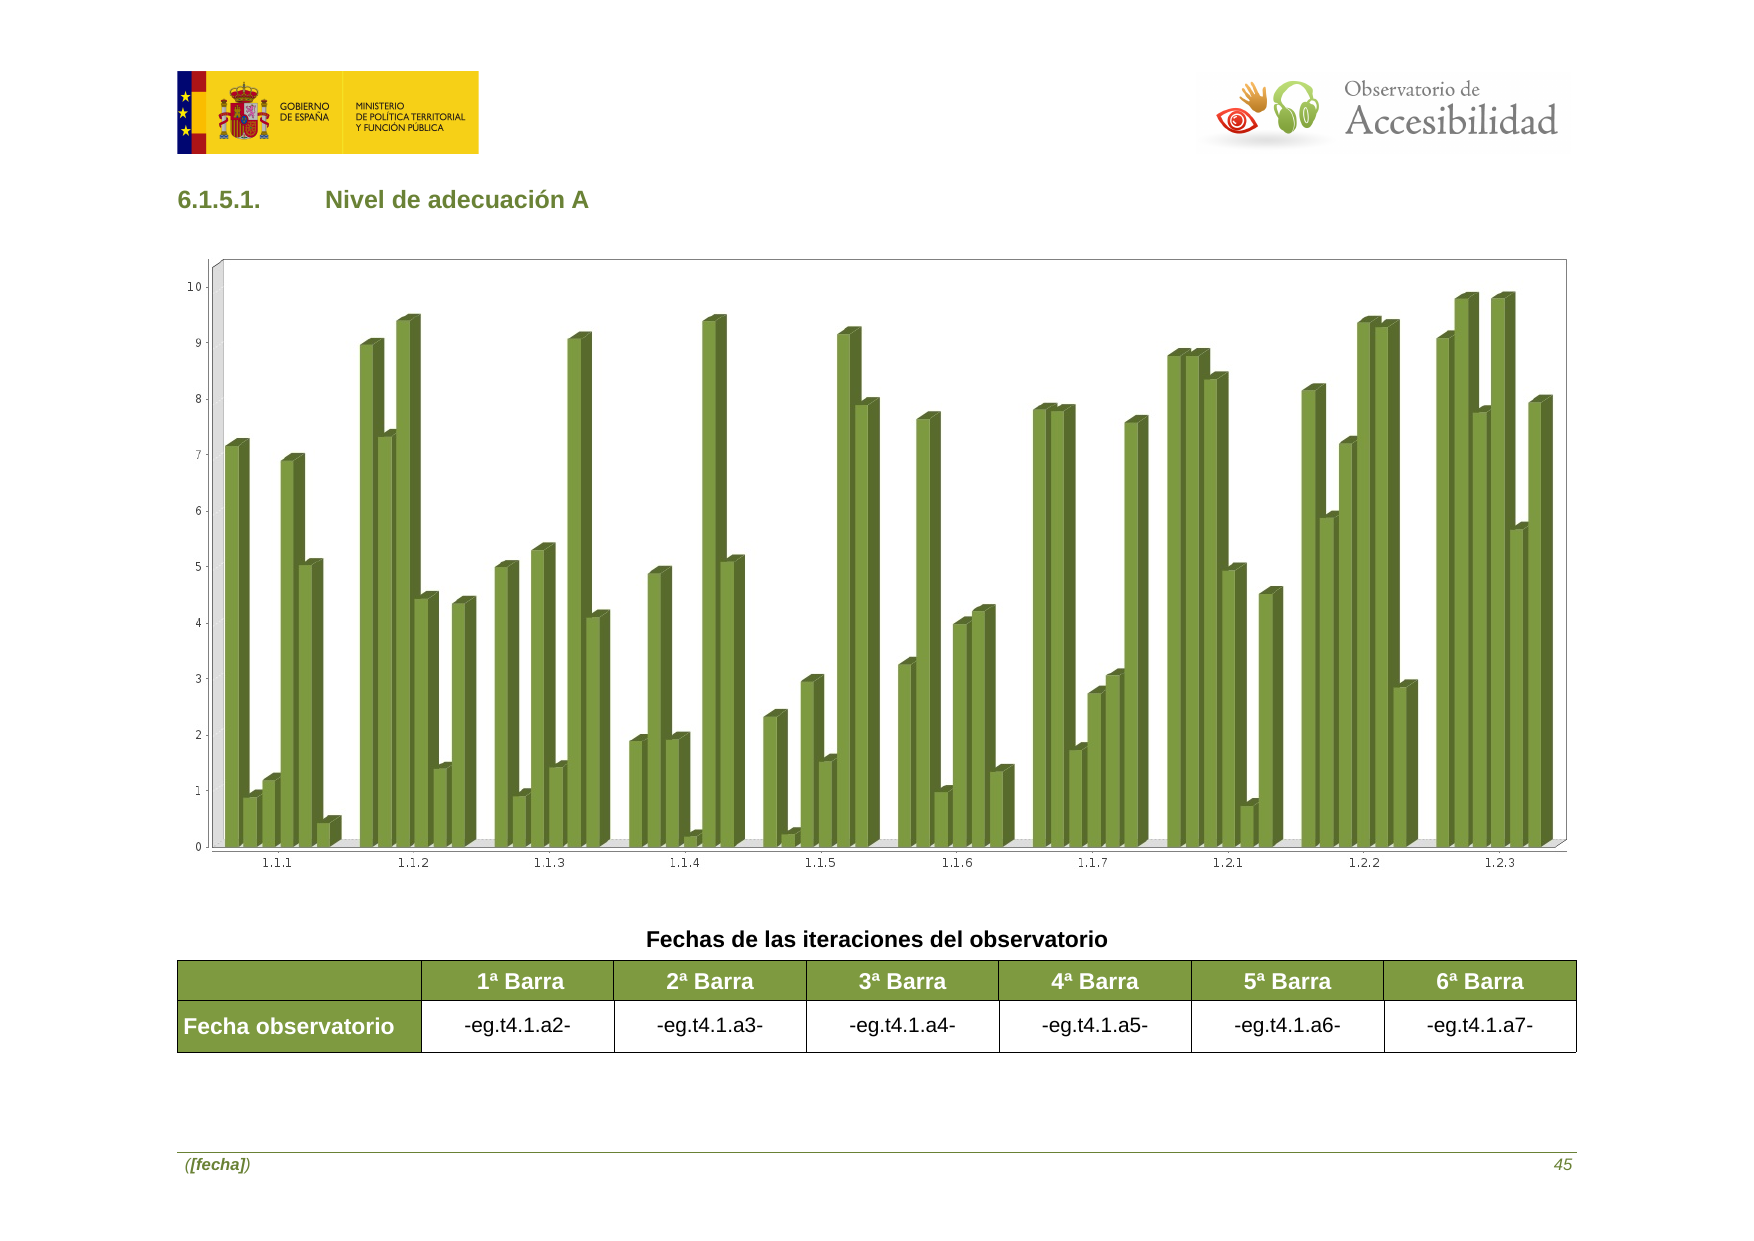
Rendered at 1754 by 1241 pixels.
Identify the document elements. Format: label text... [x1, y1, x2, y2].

table_cell -eg.t4.1.a5- [1000, 1001, 1191, 1052]
text Fechas de las iteraciones del observatorio [177, 926, 1577, 952]
picture [177, 71, 479, 154]
table_cell Fecha observatorio [178, 1001, 421, 1052]
table_cell -eg.t4.1.a7- [1385, 1001, 1576, 1052]
table_header 5ª Barra [1192, 961, 1383, 1000]
table_header 1ª Barra [422, 961, 613, 1000]
picture [1196, 72, 1572, 154]
picture [177, 250, 1577, 875]
table_header 2ª Barra [614, 961, 806, 1000]
table_header 3ª Barra [807, 961, 998, 1000]
subtitle Nivel de adecuación A [177, 185, 1577, 214]
table_header [178, 961, 421, 1000]
table_cell -eg.t4.1.a6- [1192, 1001, 1384, 1052]
table_cell -eg.t4.1.a4- [807, 1001, 999, 1052]
table_cell -eg.t4.1.a3- [615, 1001, 806, 1052]
table_header 6ª Barra [1384, 961, 1576, 1000]
table_cell -eg.t4.1.a2- [422, 1001, 614, 1052]
table_header 4ª Barra [999, 961, 1191, 1000]
